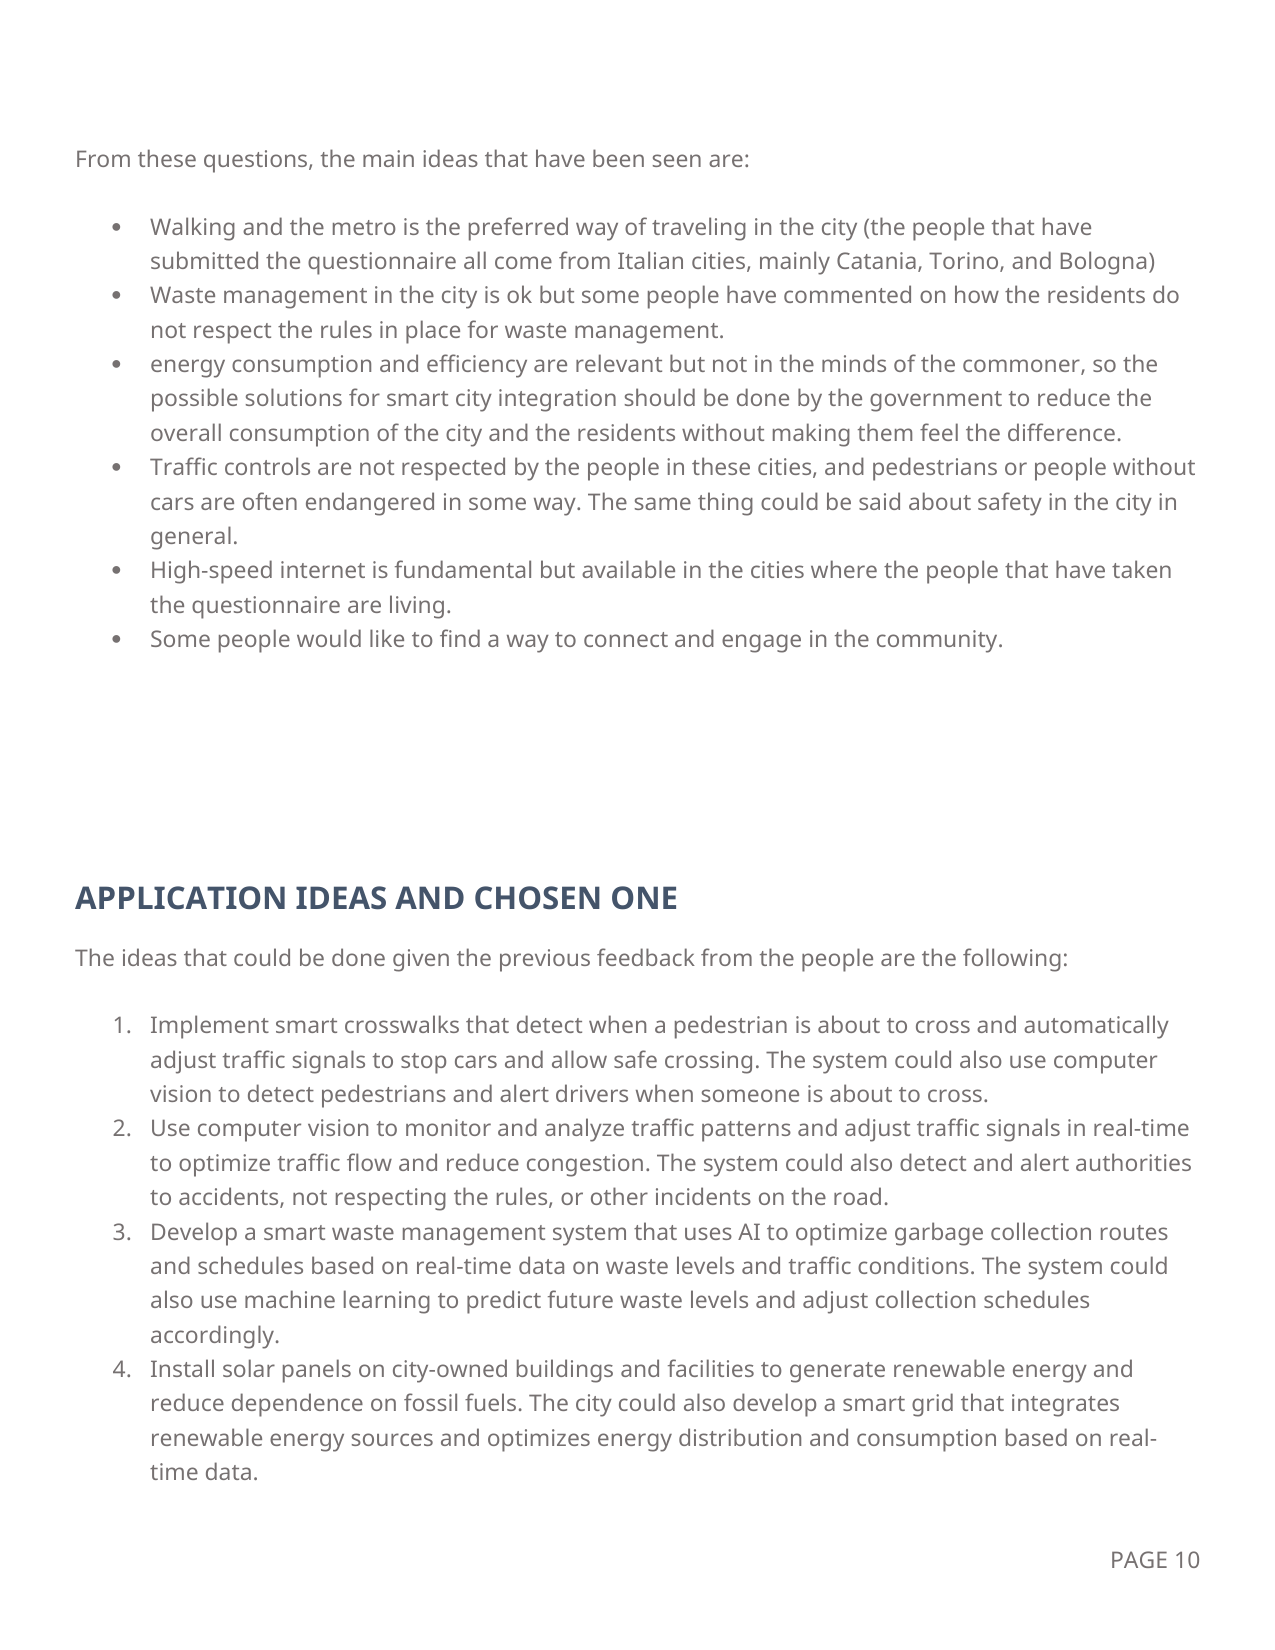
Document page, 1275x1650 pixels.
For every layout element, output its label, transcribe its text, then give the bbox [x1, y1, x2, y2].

text The ideas that could be done given the previous feedback from the people are the following: [75, 942, 1200, 973]
list Traffic controls are not respected by the people in these cities, and pedestrians or people without cars are often endangered in some way. The same thing could be said about safety in the city in general. [112, 451, 1200, 551]
text From these questions, the main ideas that have been seen are: [75, 143, 1200, 174]
list Walking and the metro is the preferred way of traveling in the city (the people that have submitted the questionnaire all come from Italian cities, mainly Catania, Torino, and Bologna) [112, 210, 1200, 276]
list Use computer vision to monitor and analyze traffic patterns and adjust traffic signals in real-time to optimize traffic flow and reduce congestion. The system could also detect and alert authorities to accidents, not respecting the rules, or other incidents on the road. [112, 1112, 1200, 1212]
list Some people would like to find a way to connect and engage in the community. [112, 623, 1200, 654]
subtitle APPLICATION IDEAS AND CHOSEN ONE [75, 876, 1200, 919]
list Implement smart crosswalks that detect when a pedestrian is about to cross and automatically adjust traffic signals to stop cars and allow safe crossing. The system could also use computer vision to detect pedestrians and alert drivers when someone is about to cross. [112, 1009, 1200, 1109]
list High-speed internet is fundamental but available in the cities where the people that have taken the questionnaire are living. [112, 554, 1200, 620]
list Develop a smart waste management system that uses AI to optimize garbage collection routes and schedules based on real-time data on waste levels and traffic conditions. The system could also use machine learning to predict future waste levels and adjust collection schedules accordingly. [112, 1216, 1200, 1350]
list Install solar panels on city-owned buildings and facilities to generate renewable energy and reduce dependence on fossil fuels. The city could also develop a smart grid that integrates renewable energy sources and optimizes energy distribution and consumption based on real-time data. [112, 1353, 1200, 1487]
list Waste management in the city is ok but some people have commented on how the residents do not respect the rules in place for waste management. [112, 279, 1200, 345]
list energy consumption and efficiency are relevant but not in the minds of the commoner, so the possible solutions for smart city integration should be done by the government to reduce the overall consumption of the city and the residents without making them feel the difference. [112, 348, 1200, 448]
